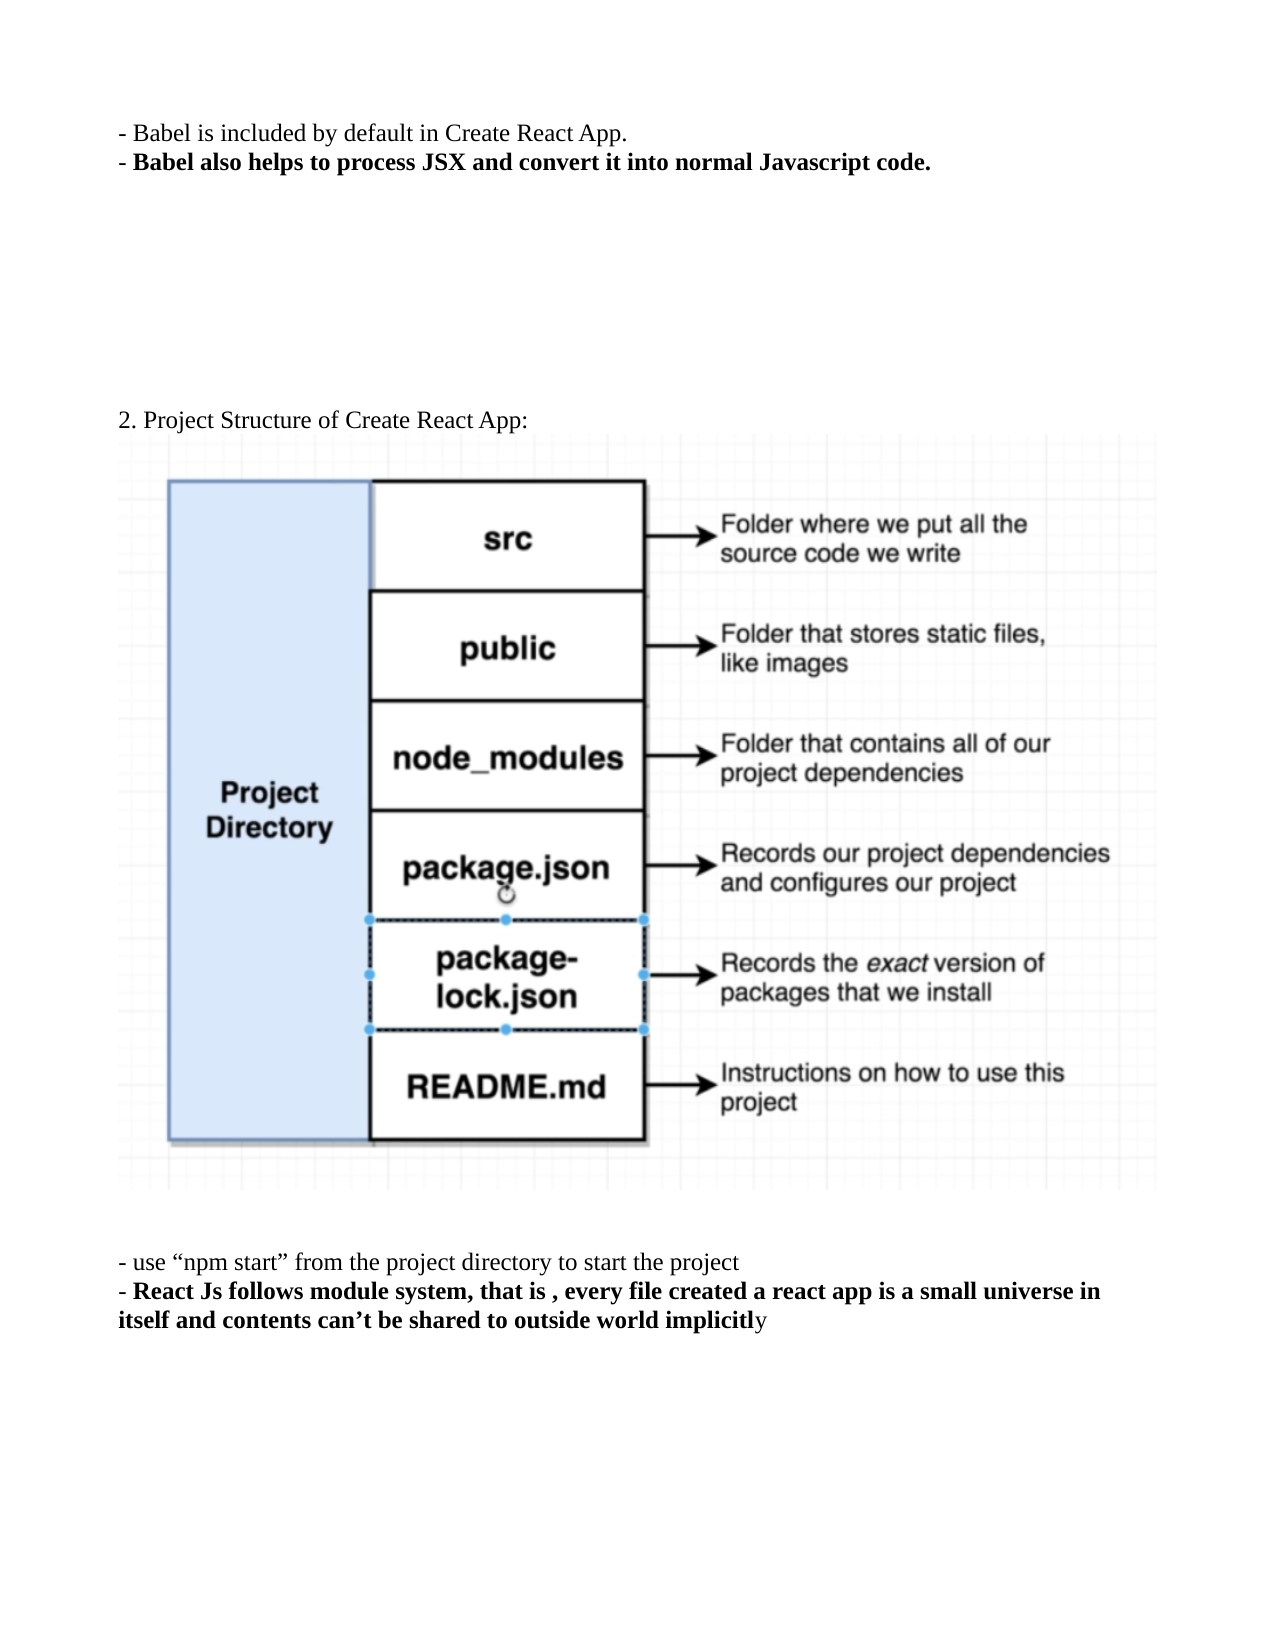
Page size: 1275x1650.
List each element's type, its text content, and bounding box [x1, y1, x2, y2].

picture [118, 434, 1157, 1190]
text - Babel also helps to process JSX and convert it into normal Javascript code. [118, 147, 1157, 176]
text - use “npm start” from the project directory to start the project [118, 1247, 1157, 1276]
text - React Js follows module system, that is , every file created a react app is a small universe in itself and contents can’t be shared to outside world implicitly [118, 1276, 1157, 1334]
text 2. Project Structure of Create React App: [118, 406, 1157, 434]
text - Babel is included by default in Create React App. [118, 118, 1157, 147]
